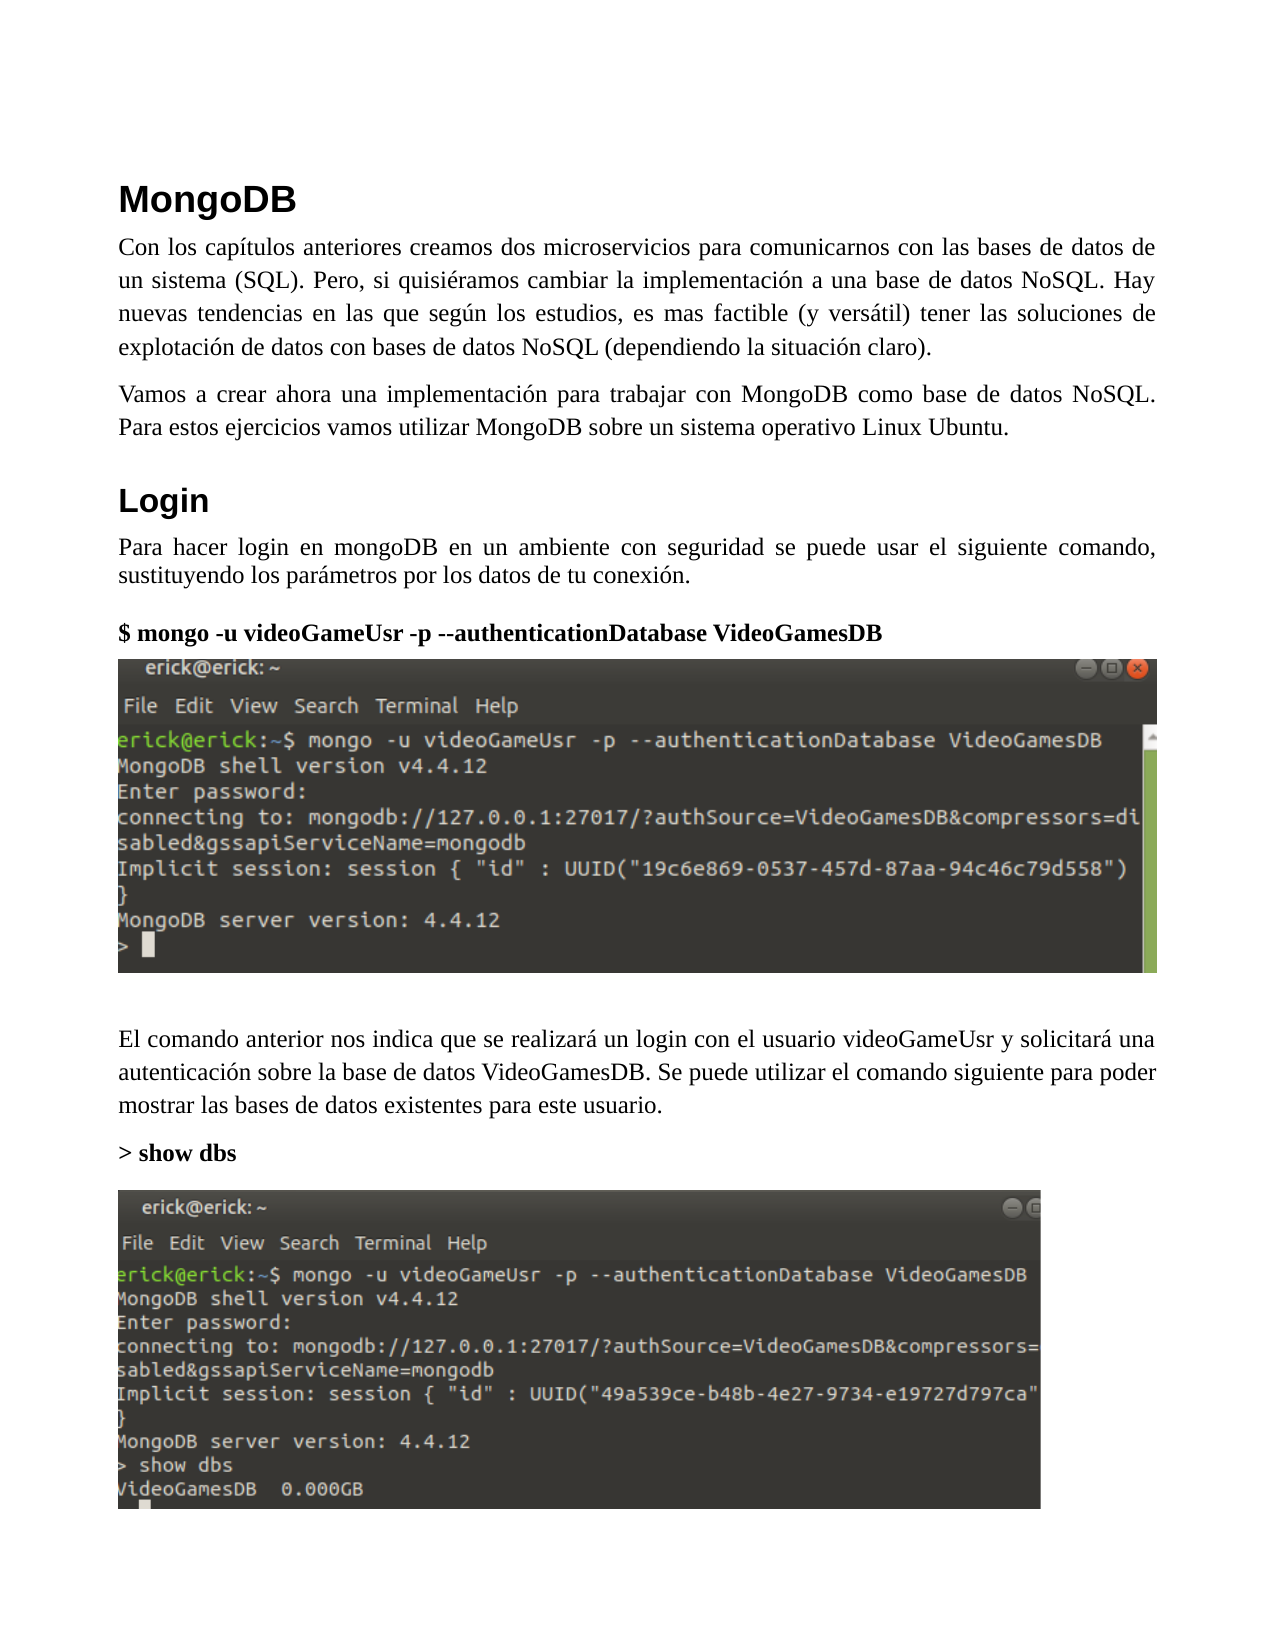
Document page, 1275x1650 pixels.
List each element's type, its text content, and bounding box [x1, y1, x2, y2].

subtitle MongoDB [118, 176, 1157, 220]
picture [118, 1190, 1041, 1509]
picture [118, 659, 1157, 973]
subtitle Login [118, 481, 1157, 519]
text Con los capítulos anteriores creamos dos microservicios para comunicarnos con las bases de datos de un sistema (SQL). Pero, si quisiéramos cambiar la implementación a una base de datos NoSQL. Hay nuevas tendencias en las que según los estudios, es mas factible (y versátil) tener las soluciones de explotación de datos con bases de datos NoSQL (dependiendo la situación claro). [118, 232, 1157, 360]
text Para hacer login en mongoDB en un ambiente con seguridad se puede usar el siguiente comando, sustituyendo los parámetros por los datos de tu conexión. [118, 532, 1157, 589]
text > show dbs [118, 1138, 1157, 1166]
text $ mongo -u videoGameUsr -p --authenticationDatabase VideoGamesDB [118, 618, 1157, 647]
text Vamos a crear ahora una implementación para trabajar con MongoDB como base de datos NoSQL. Para estos ejercicios vamos utilizar MongoDB sobre un sistema operativo Linux Ubuntu. [118, 379, 1157, 441]
text El comando anterior nos indica que se realizará un login con el usuario videoGameUsr y solicitará una autenticación sobre la base de datos VideoGamesDB. Se puede utilizar el comando siguiente para poder mostrar las bases de datos existentes para este usuario. [118, 1024, 1157, 1119]
